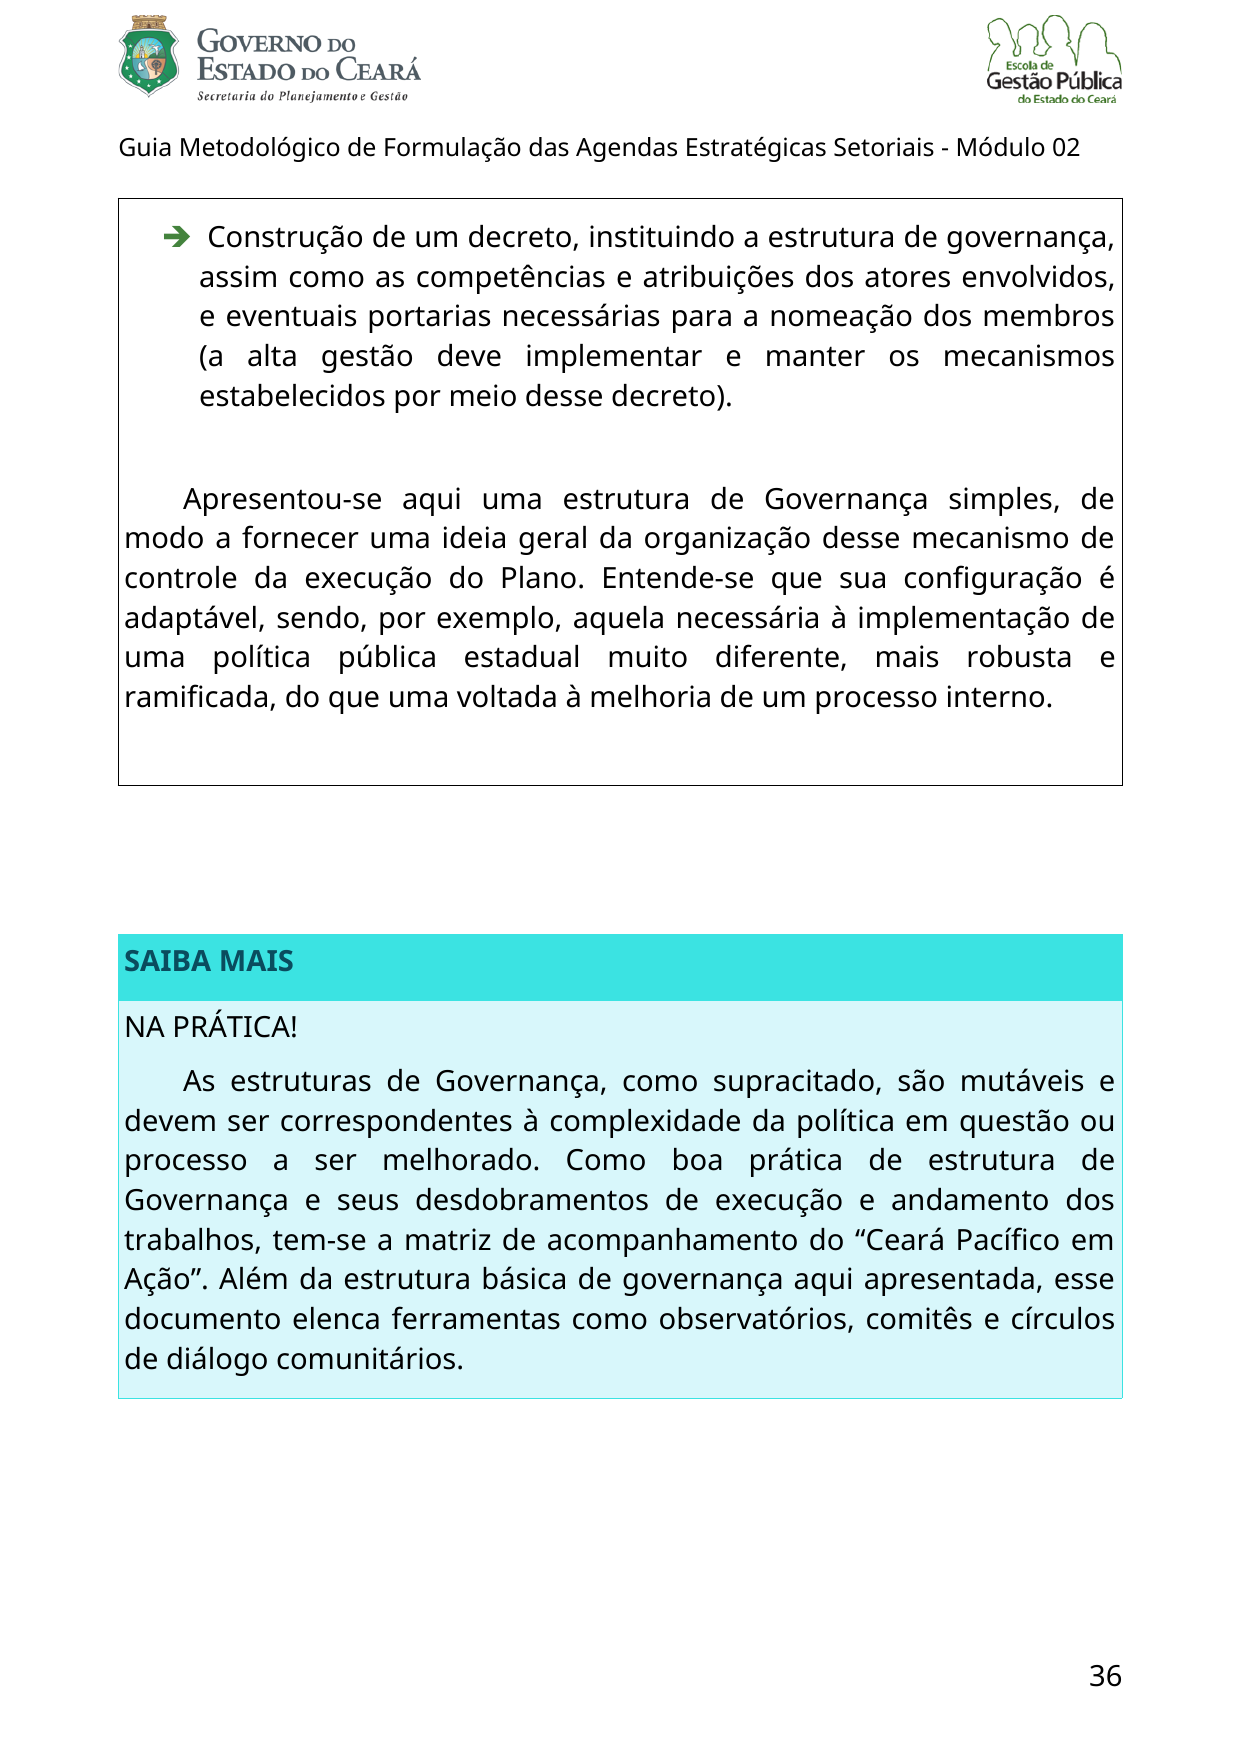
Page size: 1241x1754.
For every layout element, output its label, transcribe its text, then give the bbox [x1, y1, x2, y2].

table_cell Instância Gerencial: deve fornecer todas as informações solicitadas, em datas preestabelecidas ou quando houver necessidade. Quadro 05: Instâncias da Governança Quadro 06: Fluxo de Comunicação das Instâncias da Governança De modo a efetivar a estrutura de Governança, são necessárias algumas ações, sendo elas, em suma: Definição dos atores das instâncias Estratégica, Gerencial e Operacional pela alta gestão setorial; Construção de um decreto, instituindo a estrutura de governança, assim como as competências e atribuições dos atores envolvidos, e eventuais portarias necessárias para a nomeação dos membros (a alta gestão deve implementar e manter os mecanismos estabelecidos por meio desse decreto). Apresentou-se aqui uma estrutura de Governança simples, de modo a fornecer uma ideia geral da organização desse mecanismo de controle da execução do Plano. Entende-se que sua configuração é adaptável, sendo, por exemplo, aquela necessária à implementação de uma política pública estadual muito diferente, mais robusta e ramificada, do que uma voltada à melhoria de um processo interno. [119, 199, 1122, 785]
table_header SAIBA MAIS [119, 935, 1122, 1000]
picture [118, 15, 1122, 103]
table_cell NA PRÁTICA! As estruturas de Governança, como supracitado, são mutáveis e devem ser correspondentes à complexidade da política em questão ou processo a ser melhorado. Como boa prática de estrutura de Governança e seus desdobramentos de execução e andamento dos trabalhos, tem-se a matriz de acompanhamento do “Ceará Pacífico em Ação”. Além da estrutura básica de governança aqui apresentada, esse documento elenca ferramentas como observatórios, comitês e círculos de diálogo comunitários. [119, 1001, 1122, 1398]
